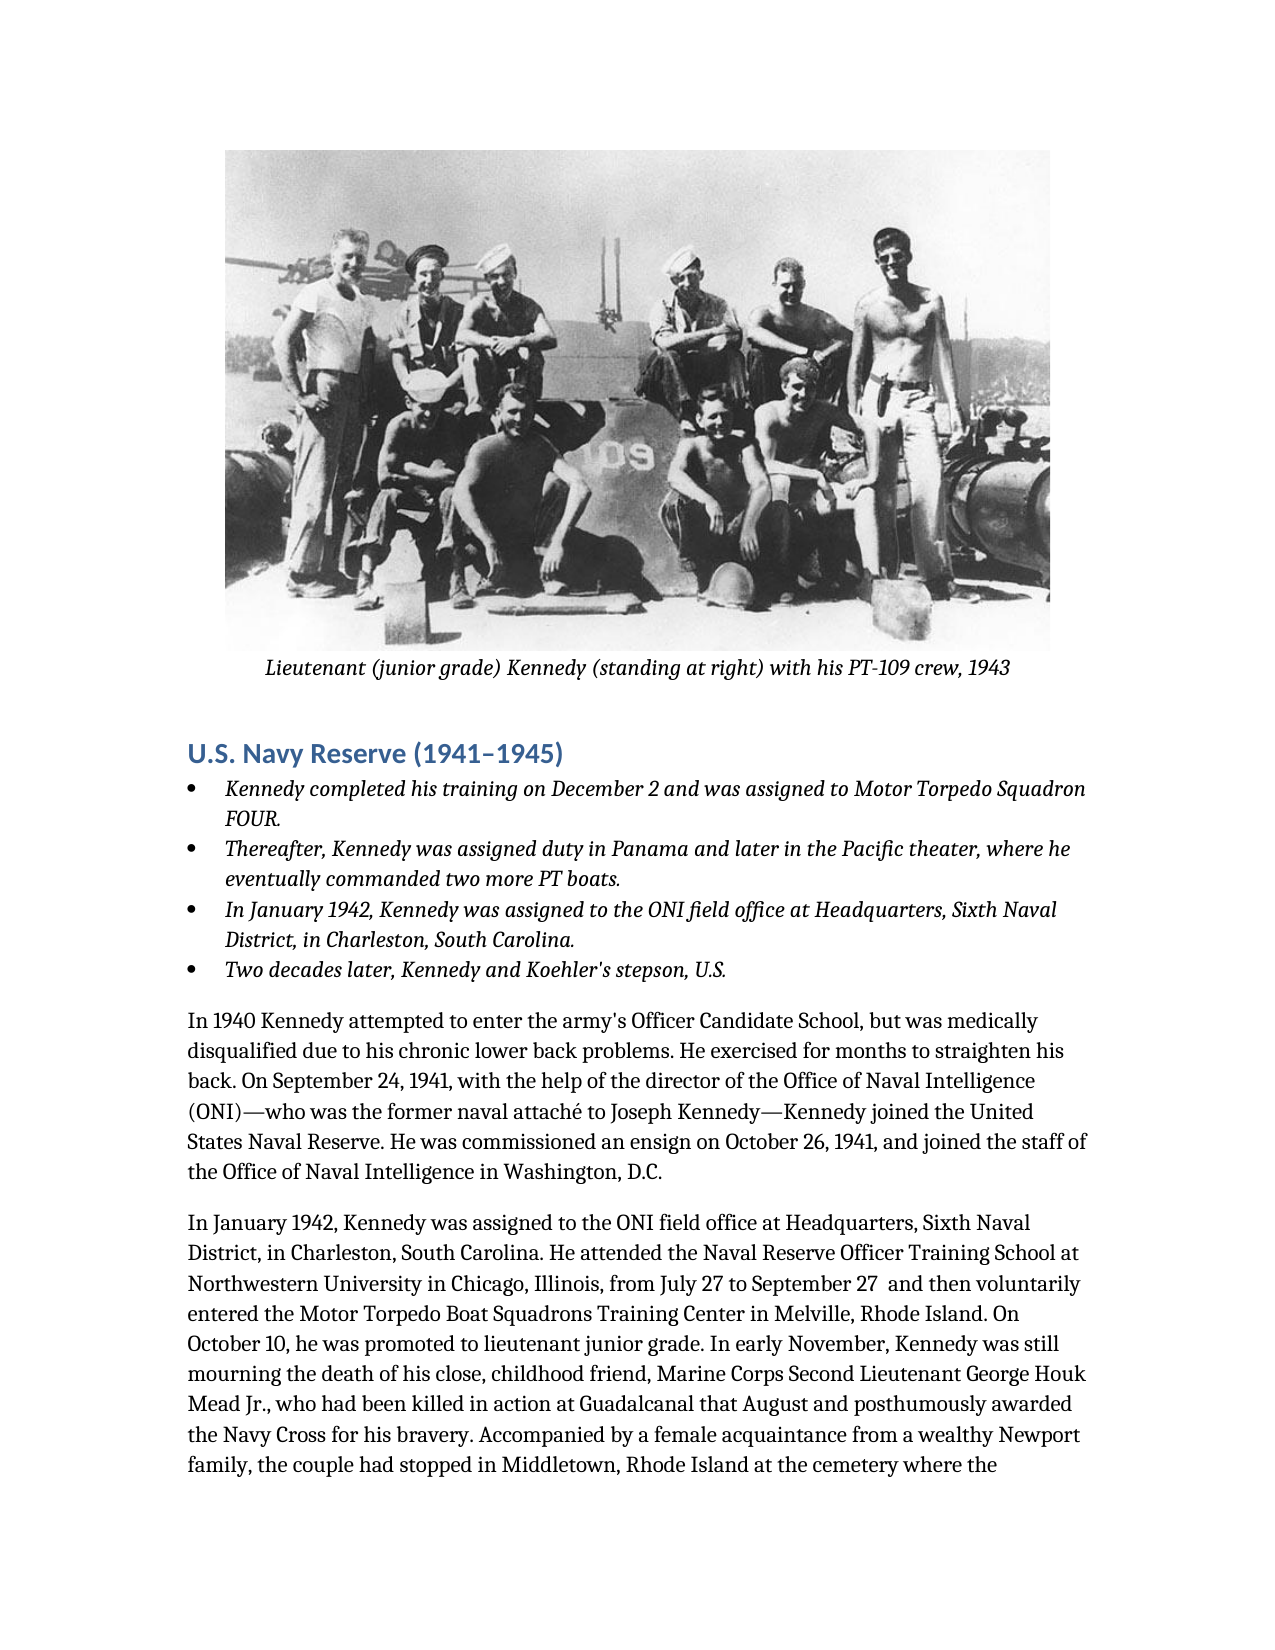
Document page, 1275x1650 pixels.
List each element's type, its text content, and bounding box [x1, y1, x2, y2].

list Kennedy completed his training on December 2 and was assigned to Motor Torpedo Squadron FOUR. [187, 776, 1087, 832]
text In January 1942, Kennedy was assigned to the ONI field office at Headquarters, Sixth Naval District, in Charleston, South Carolina. He attended the Naval Reserve Officer Training School at Northwestern University in Chicago, Illinois, from July 27 to September 27 and then voluntarily entered the Motor Torpedo Boat Squadrons Training Center in Melville, Rhode Island. On October 10, he was promoted to lieutenant junior grade. In early November, Kennedy was still mourning the death of his close, childhood friend, Marine Corps Second Lieutenant George Houk Mead Jr., who had been killed in action at Guadalcanal that August and posthumously awarded the Navy Cross for his bravery. Accompanied by a female acquaintance from a wealthy Newport family, the couple had stopped in Middletown, Rhode Island at the cemetery where the [187, 1210, 1087, 1478]
list Two decades later, Kennedy and Koehler's stepson, U.S. [187, 957, 1087, 983]
text In 1940 Kennedy attempted to enter the army's Officer Candidate School, but was medically disqualified due to his chronic lower back problems. He exercised for months to straighten his back. On September 24, 1941, with the help of the director of the Office of Naval Intelligence (ONI)—who was the former naval attaché to Joseph Kennedy—Kennedy joined the United States Naval Reserve. He was commissioned an ensign on October 26, 1941, and joined the staff of the Office of Naval Intelligence in Washington, D.C. [187, 1008, 1087, 1185]
subtitle U.S. Navy Reserve (1941–1945) [187, 735, 1087, 770]
picture [225, 150, 1050, 651]
list Thereafter, Kennedy was assigned duty in Panama and later in the Pacific theater, where he eventually commanded two more PT boats. [187, 836, 1087, 893]
list In January 1942, Kennedy was assigned to the ONI field office at Headquarters, Sixth Naval District, in Charleston, South Carolina. [187, 896, 1087, 953]
text Lieutenant (junior grade) Kennedy (standing at right) with his PT-109 crew, 1943 [187, 150, 1087, 681]
